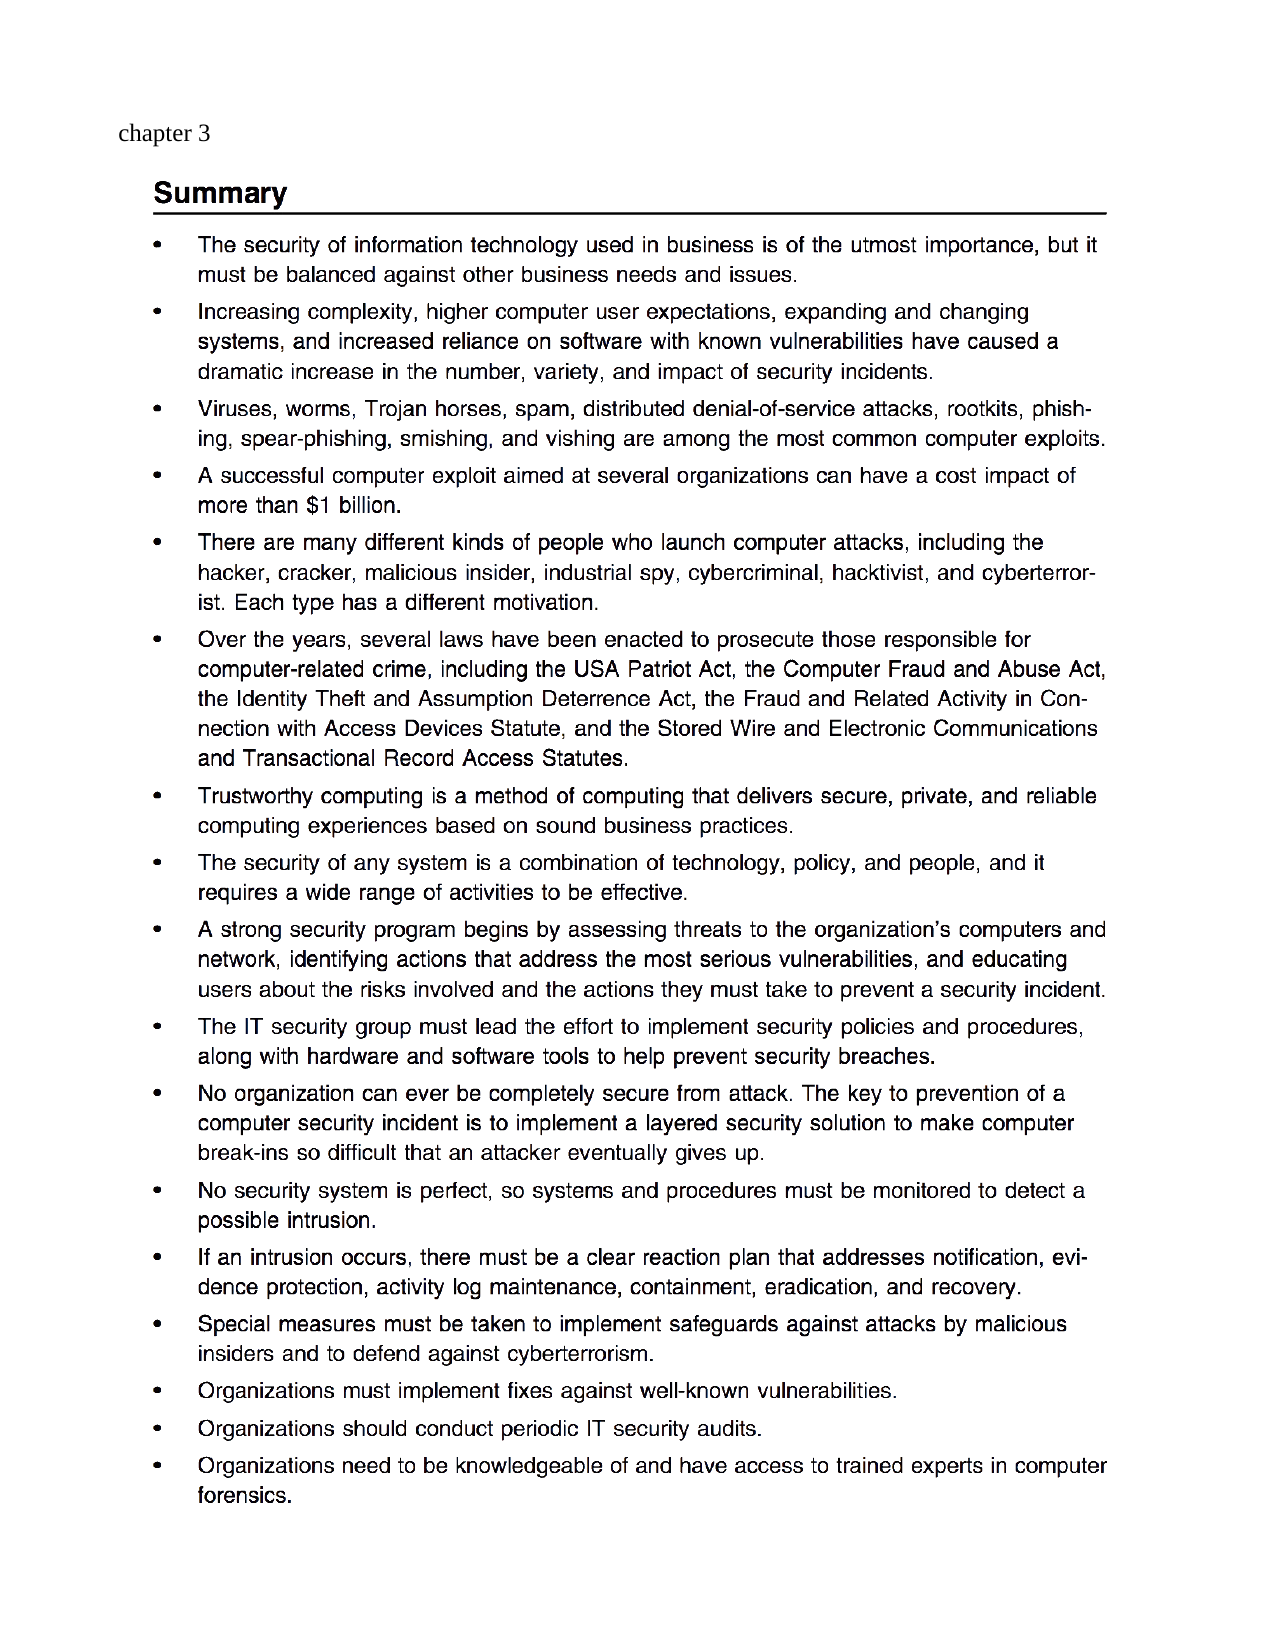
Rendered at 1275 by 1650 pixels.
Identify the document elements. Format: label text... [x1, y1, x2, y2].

text chapter 3 [118, 118, 1157, 147]
picture [147, 168, 1128, 1514]
